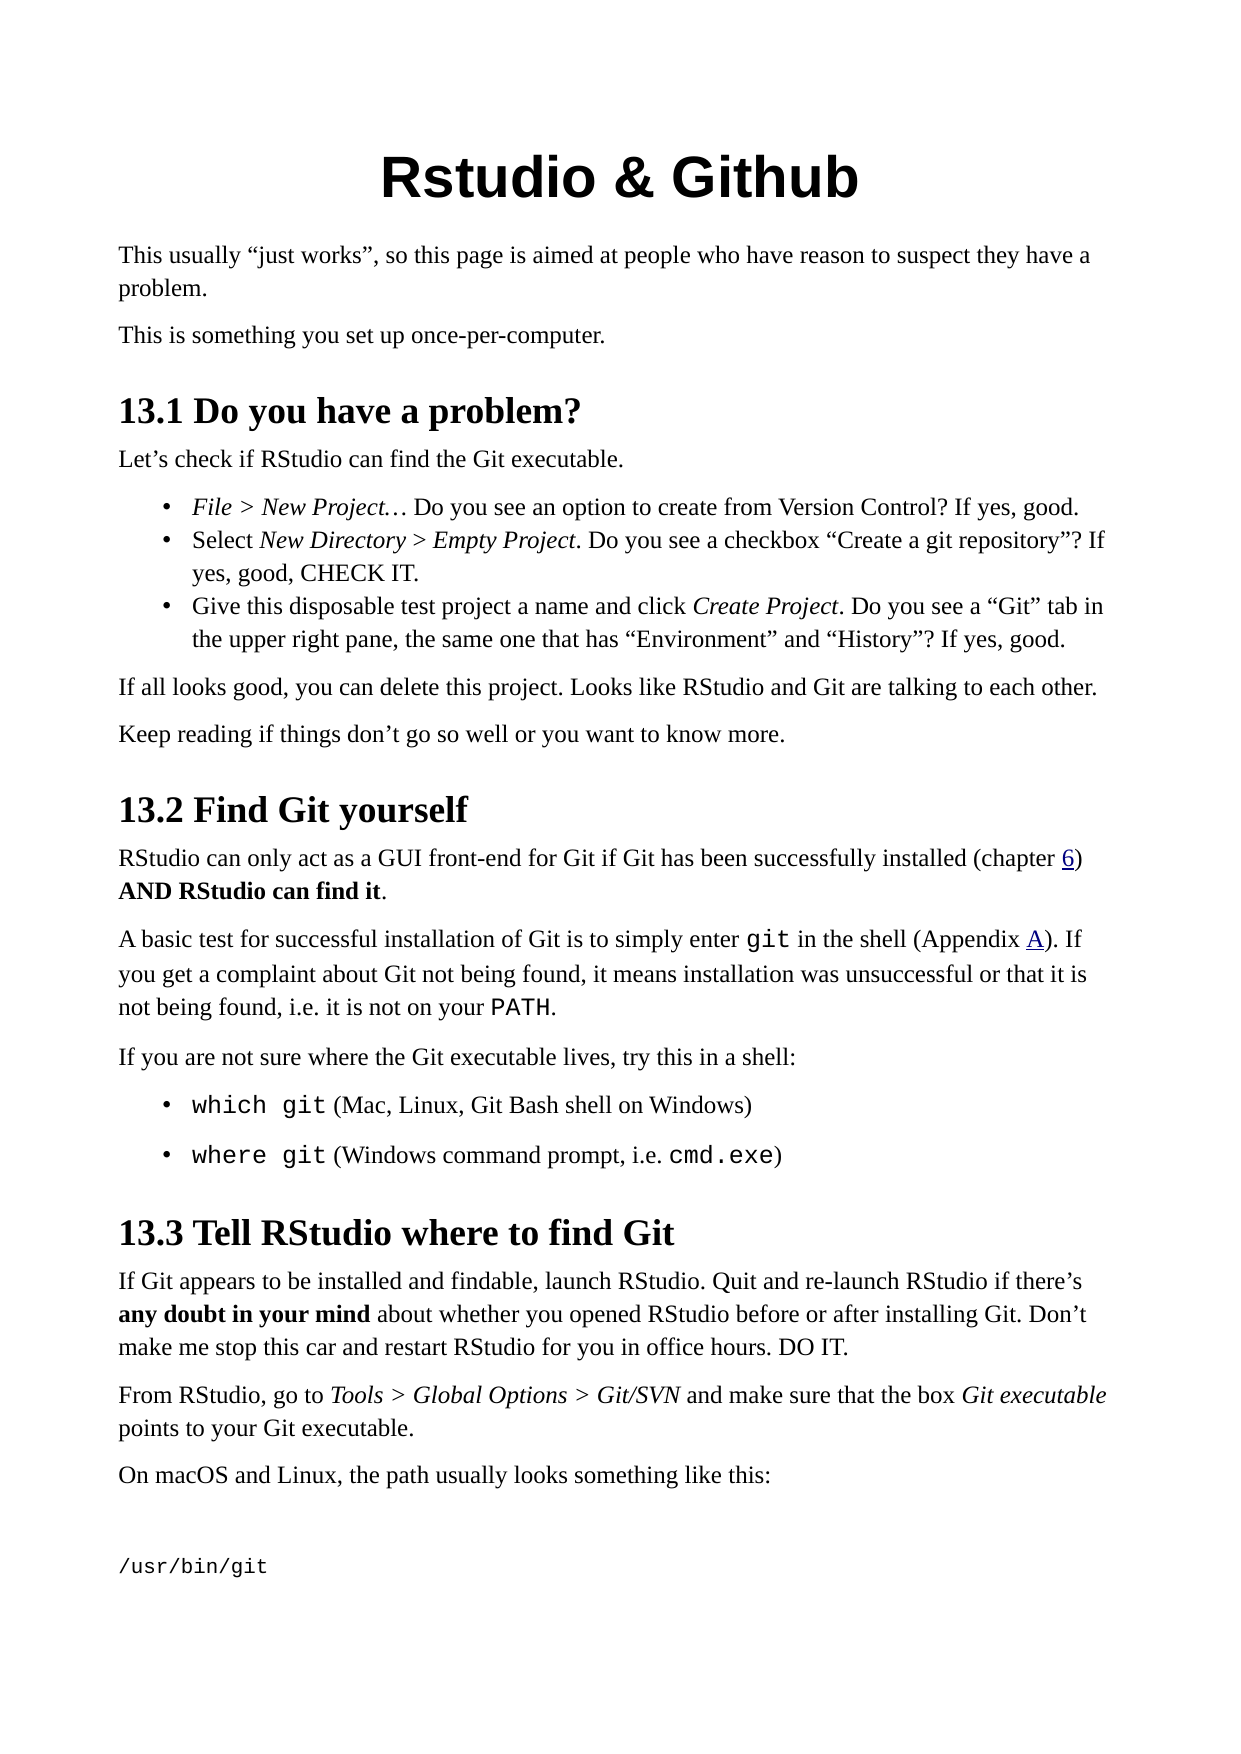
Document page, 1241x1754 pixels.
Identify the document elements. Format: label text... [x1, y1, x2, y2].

text Keep reading if things don’t go so well or you want to know more. [118, 719, 1122, 748]
text This is something you set up once-per-computer. [118, 320, 1122, 349]
list File > New Project… Do you see an option to create from Version Control? If yes, good. [162, 492, 1122, 521]
list Give this disposable test project a name and click Create Project. Do you see a “Git” tab in the upper right pane, the same one that has “Environment” and “History”? If yes, good. [162, 591, 1122, 653]
text On macOS and Linux, the path usually looks something like this: [118, 1460, 1122, 1489]
text If you are not sure where the Git executable lives, try this in a shell: [118, 1042, 1122, 1071]
text A basic test for successful installation of Git is to simply enter git in the shell (Appendix A). If you get a complaint about Git not being found, it means installation was unsuccessful or that it is not being found, i.e. it is not on your PATH. [118, 924, 1122, 1023]
text If Git appears to be installed and findable, launch RStudio. Quit and re-launch RStudio if there’s any doubt in your mind about whether you opened RStudio before or after installing Git. Don’t make me stop this car and restart RStudio for you in office hours. DO IT. [118, 1266, 1122, 1361]
text /usr/bin/git [118, 1556, 1122, 1579]
list Select New Directory > Empty Project. Do you see a checkbox “Create a git repository”? If yes, good, CHECK IT. [162, 525, 1122, 587]
text Let’s check if RStudio can find the Git executable. [118, 444, 1122, 473]
text RStudio can only act as a GUI front-end for Git if Git has been successfully installed (chapter 6) AND RStudio can find it. [118, 843, 1122, 905]
text From RStudio, go to Tools > Global Options > Git/SVN and make sure that the box Git executable points to your Git executable. [118, 1380, 1122, 1442]
subtitle 13.2 Find Git yourself [118, 788, 1122, 831]
subtitle 13.3 Tell RStudio where to find Git [118, 1211, 1122, 1254]
subtitle 13.1 Do you have a problem? [118, 389, 1122, 432]
text This usually “just works”, so this page is aimed at people who have reason to suspect they have a problem. [118, 240, 1122, 301]
list where git (Windows command prompt, i.e. cmd.exe) [162, 1140, 1122, 1171]
text If all looks good, you can delete this project. Looks like RStudio and Git are talking to each other. [118, 672, 1122, 700]
list which git (Mac, Linux, Git Bash shell on Windows) [162, 1090, 1122, 1121]
